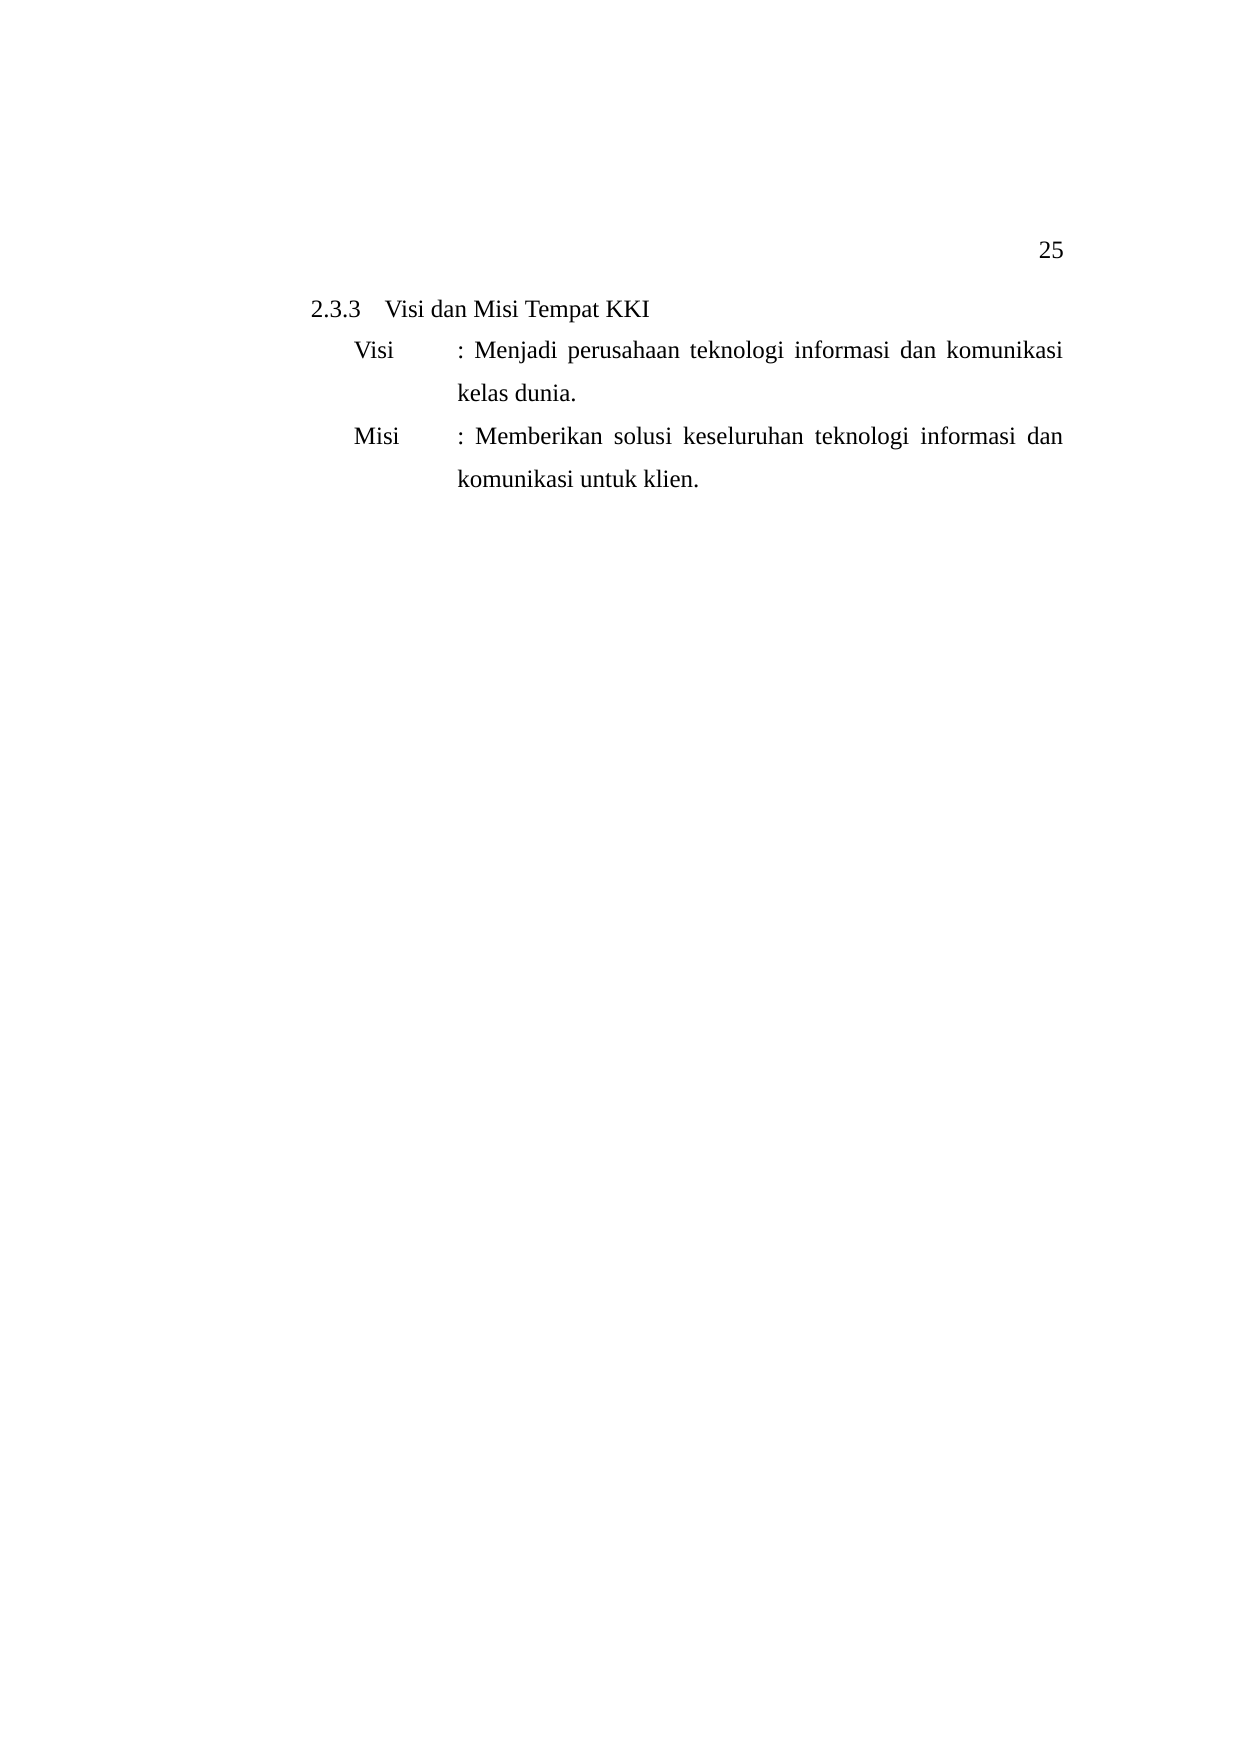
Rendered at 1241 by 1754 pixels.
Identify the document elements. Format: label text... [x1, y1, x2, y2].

text Visi : Menjadi perusahaan teknologi informasi dan komunikasi kelas dunia. [354, 335, 1063, 407]
subtitle Visi dan Misi Tempat KKI [311, 294, 1063, 323]
text Misi : Memberikan solusi keseluruhan teknologi informasi dan komunikasi untuk klien. [354, 421, 1063, 493]
